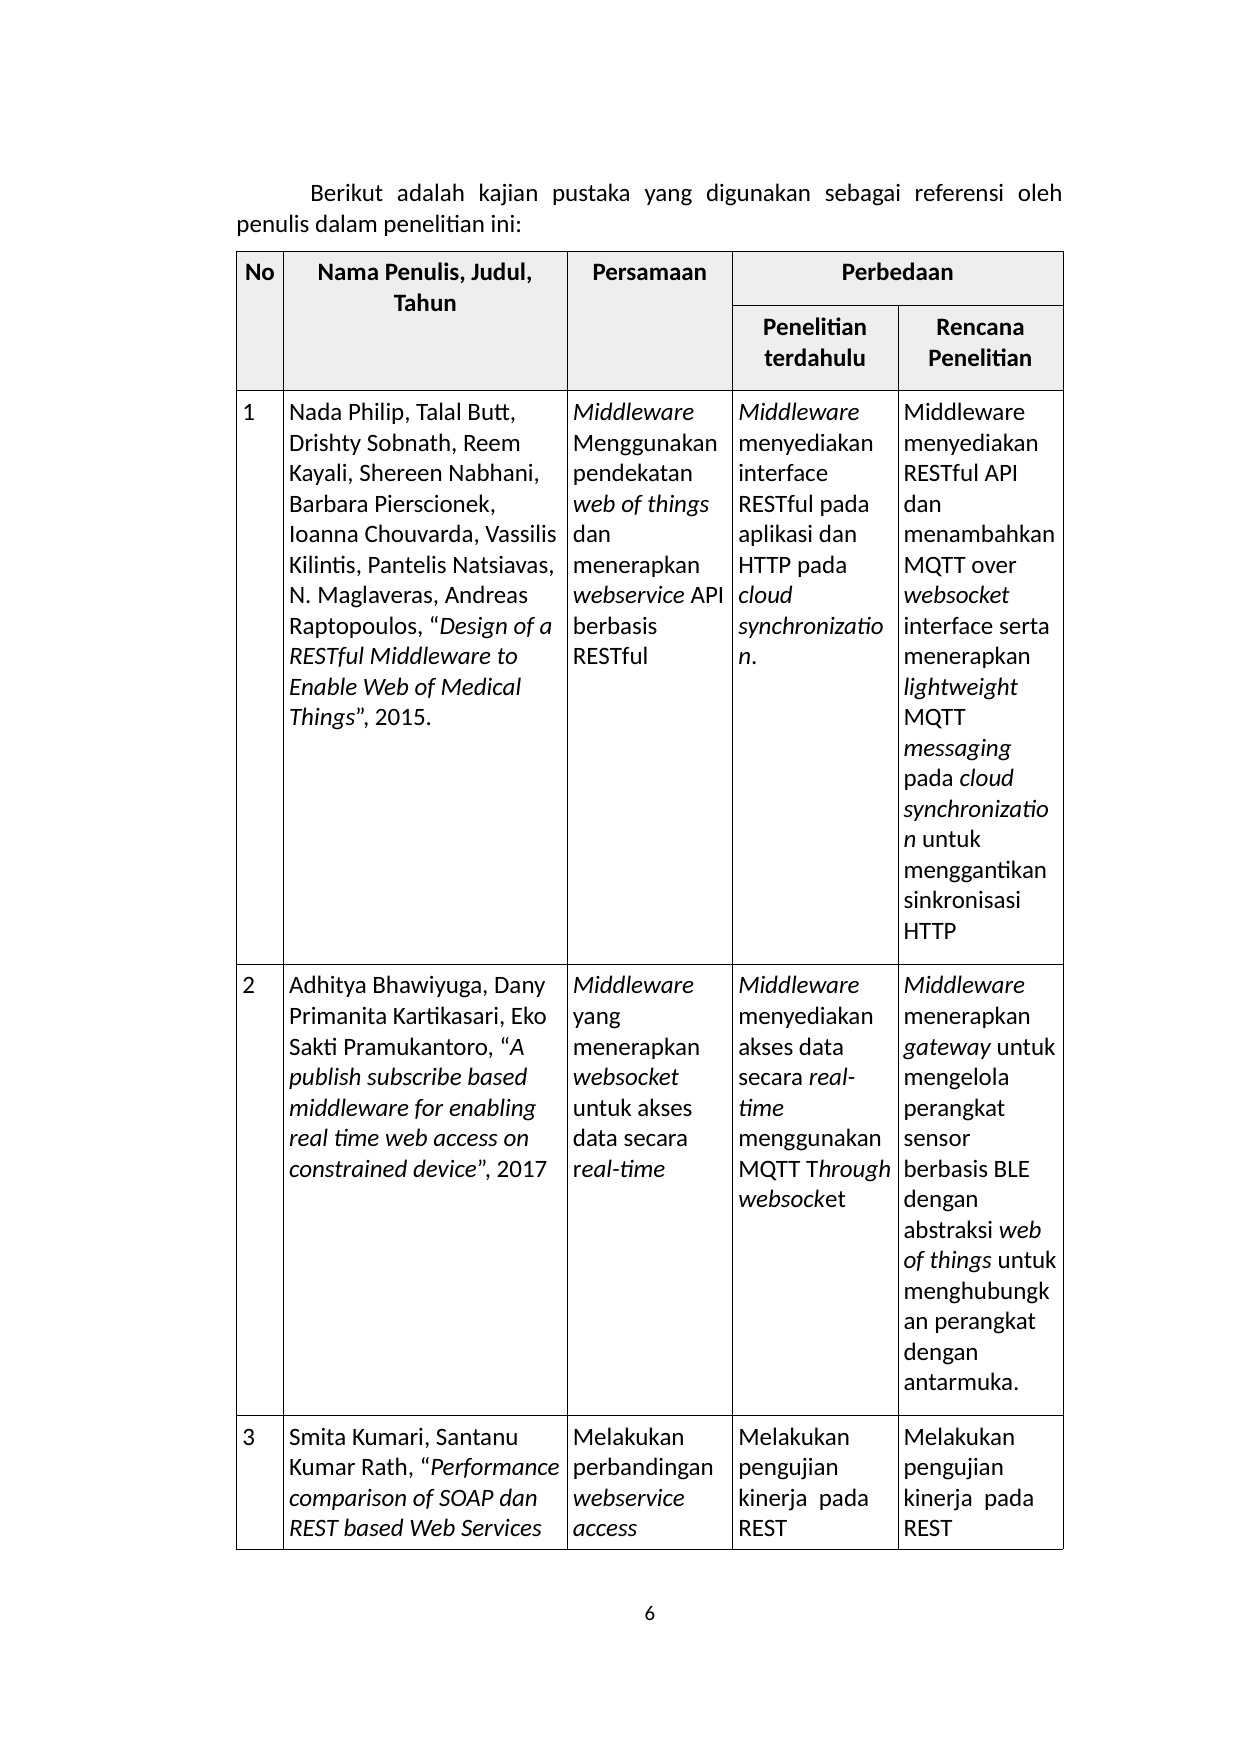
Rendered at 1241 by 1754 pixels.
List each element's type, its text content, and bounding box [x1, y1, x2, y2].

table_cell Middleware menerapkan gateway untuk mengelola perangkat sensor berbasis BLE dengan abstraksi web of things untuk menghubungkan perangkat dengan antarmuka. [899, 965, 1063, 1415]
table_cell Melakukan perbandingan webservice access [568, 1416, 732, 1549]
table_cell Nada Philip, Talal Butt, Drishty Sobnath, Reem Kayali, Shereen Nabhani, Barbara Pierscionek, Ioanna Chouvarda, Vassilis Kilintis, Pantelis Natsiavas, N. Maglaveras, Andreas Raptopoulos, “Design of a RESTful Middleware to Enable Web of Medical Things”, 2015. [284, 391, 567, 964]
table_cell Middleware Menggunakan pendekatan web of things dan menerapkan webservice API berbasis RESTful [568, 391, 732, 964]
table_cell Rencana Penelitian [899, 306, 1063, 390]
table_header Nama Penulis, Judul, Tahun [284, 252, 567, 390]
table_cell 3 [237, 1416, 283, 1549]
table_cell Middleware menyediakan akses data secara real-time menggunakan MQTT Through websocket [733, 965, 898, 1415]
table_cell Melakukan pengujian kinerja pada REST [733, 1416, 898, 1549]
table_cell 1 [237, 391, 283, 964]
table_header No [237, 252, 283, 390]
table_cell Middleware yang menerapkan websocket untuk akses data secara real-time [568, 965, 732, 1415]
table_cell Melakukan pengujian kinerja pada REST [899, 1416, 1063, 1549]
table_cell Middleware menyediakan RESTful API dan menambahkan MQTT over websocket interface serta menerapkan lightweight MQTT messaging pada cloud synchronization untuk menggantikan sinkronisasi HTTP [899, 391, 1063, 964]
table_cell Smita Kumari, Santanu Kumar Rath, “Performance comparison of SOAP dan REST based Web Services [284, 1416, 567, 1549]
table_cell Penelitian terdahulu [733, 306, 898, 390]
table_cell 2 [237, 965, 283, 1415]
table_cell Adhitya Bhawiyuga, Dany Primanita Kartikasari, Eko Sakti Pramukantoro, “A publish subscribe based middleware for enabling real time web access on constrained device”, 2017 [284, 965, 567, 1415]
table_header Perbedaan [733, 252, 1063, 305]
text Berikut adalah kajian pustaka yang digunakan sebagai referensi oleh penulis dalam penelitian ini: [236, 177, 1063, 238]
table_header Persamaan [568, 252, 732, 390]
table_cell Middleware menyediakan interface RESTful pada aplikasi dan HTTP pada cloud synchronization. [733, 391, 898, 964]
